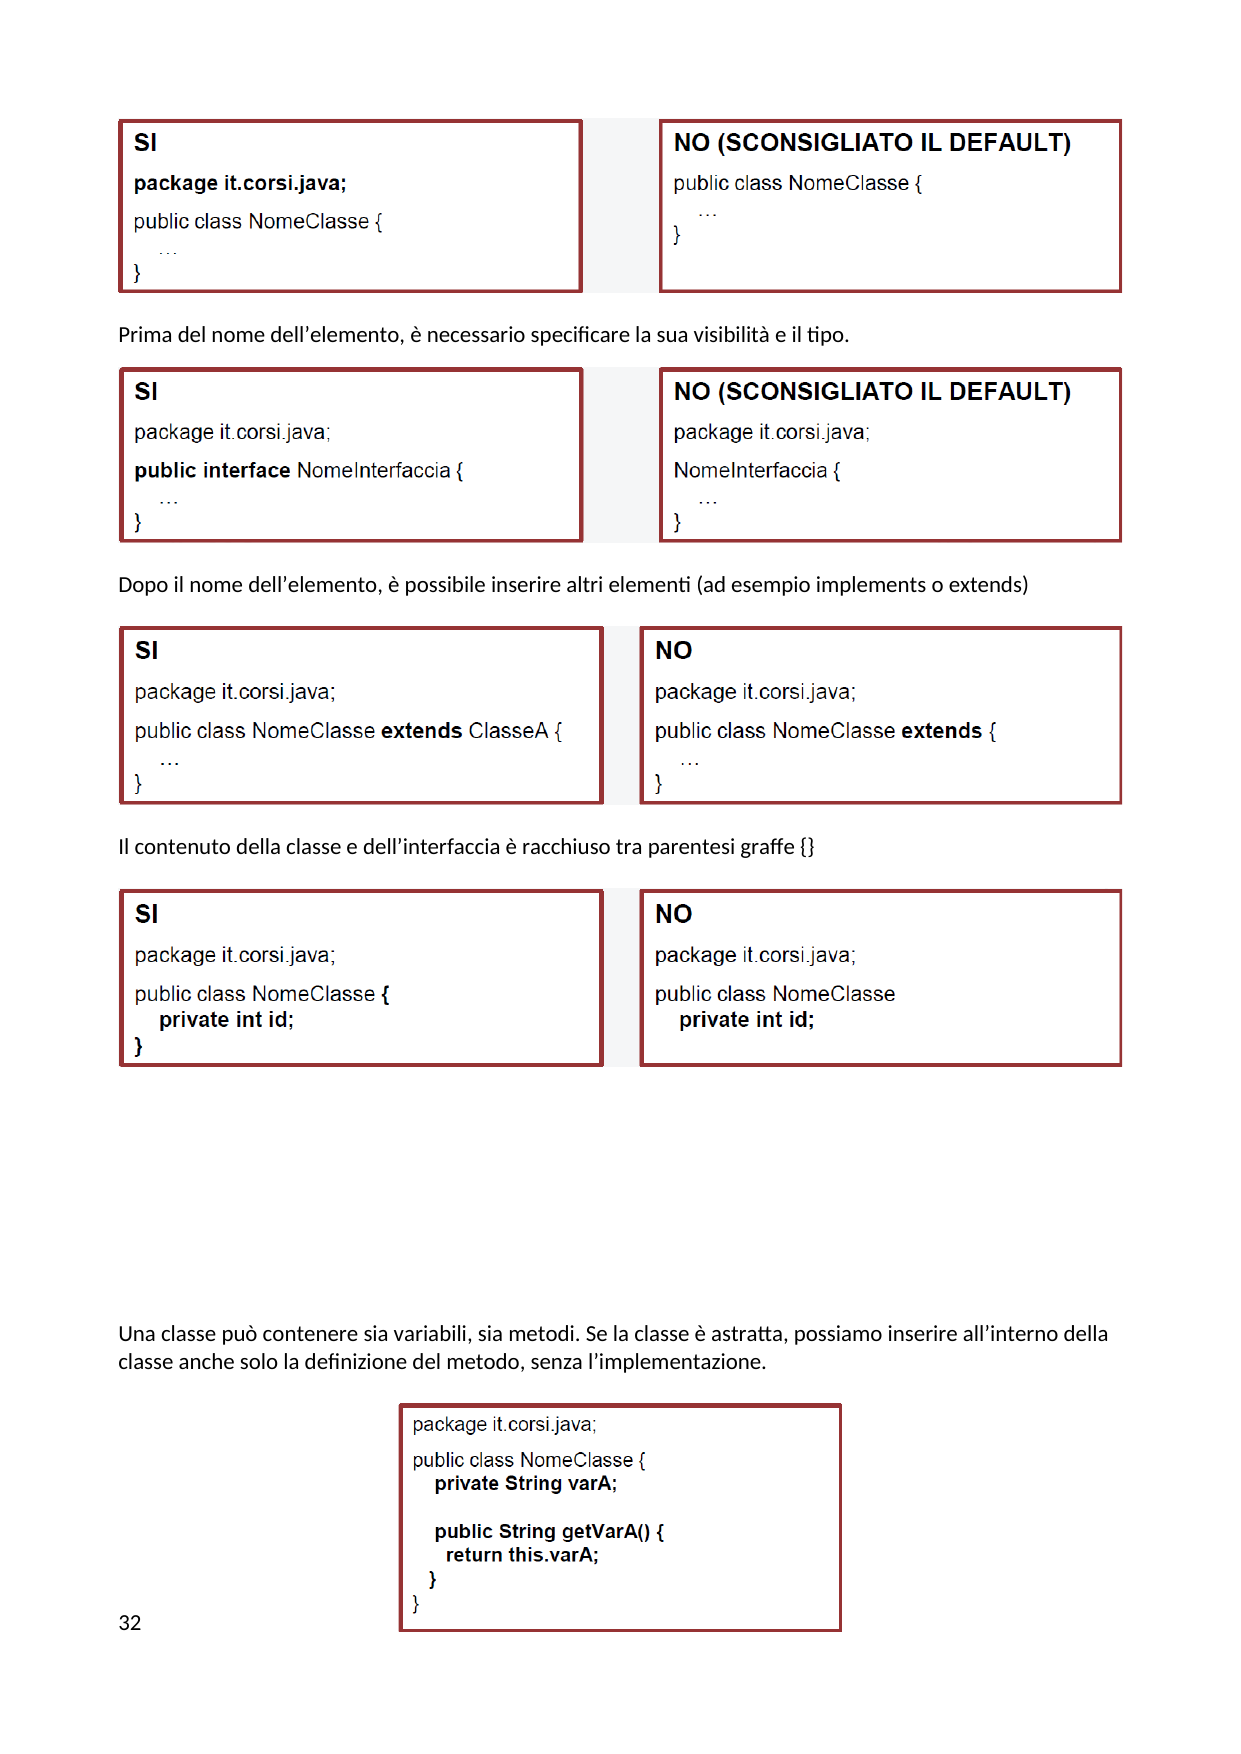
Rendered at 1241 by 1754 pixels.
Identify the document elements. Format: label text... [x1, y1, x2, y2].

text Il contenuto della classe e dell’interfaccia è racchiuso tra parentesi graffe {} [118, 832, 1122, 860]
picture [118, 888, 1123, 1067]
text Una classe può contenere sia variabili, sia metodi. Se la classe è astratta, possiamo inserire all’interno della classe anche solo la definizione del metodo, senza l’implementazione. [118, 1319, 1122, 1375]
text Prima del nome dell’elemento, è necessario specificare la sua visibilità e il tipo. [118, 320, 1122, 348]
text Dopo il nome dell’elemento, è possibile inserire altri elementi (ad esempio implements o extends) [118, 571, 1122, 599]
picture [118, 626, 1123, 805]
picture [398, 1403, 842, 1632]
picture [118, 367, 1123, 543]
picture [118, 118, 1123, 293]
